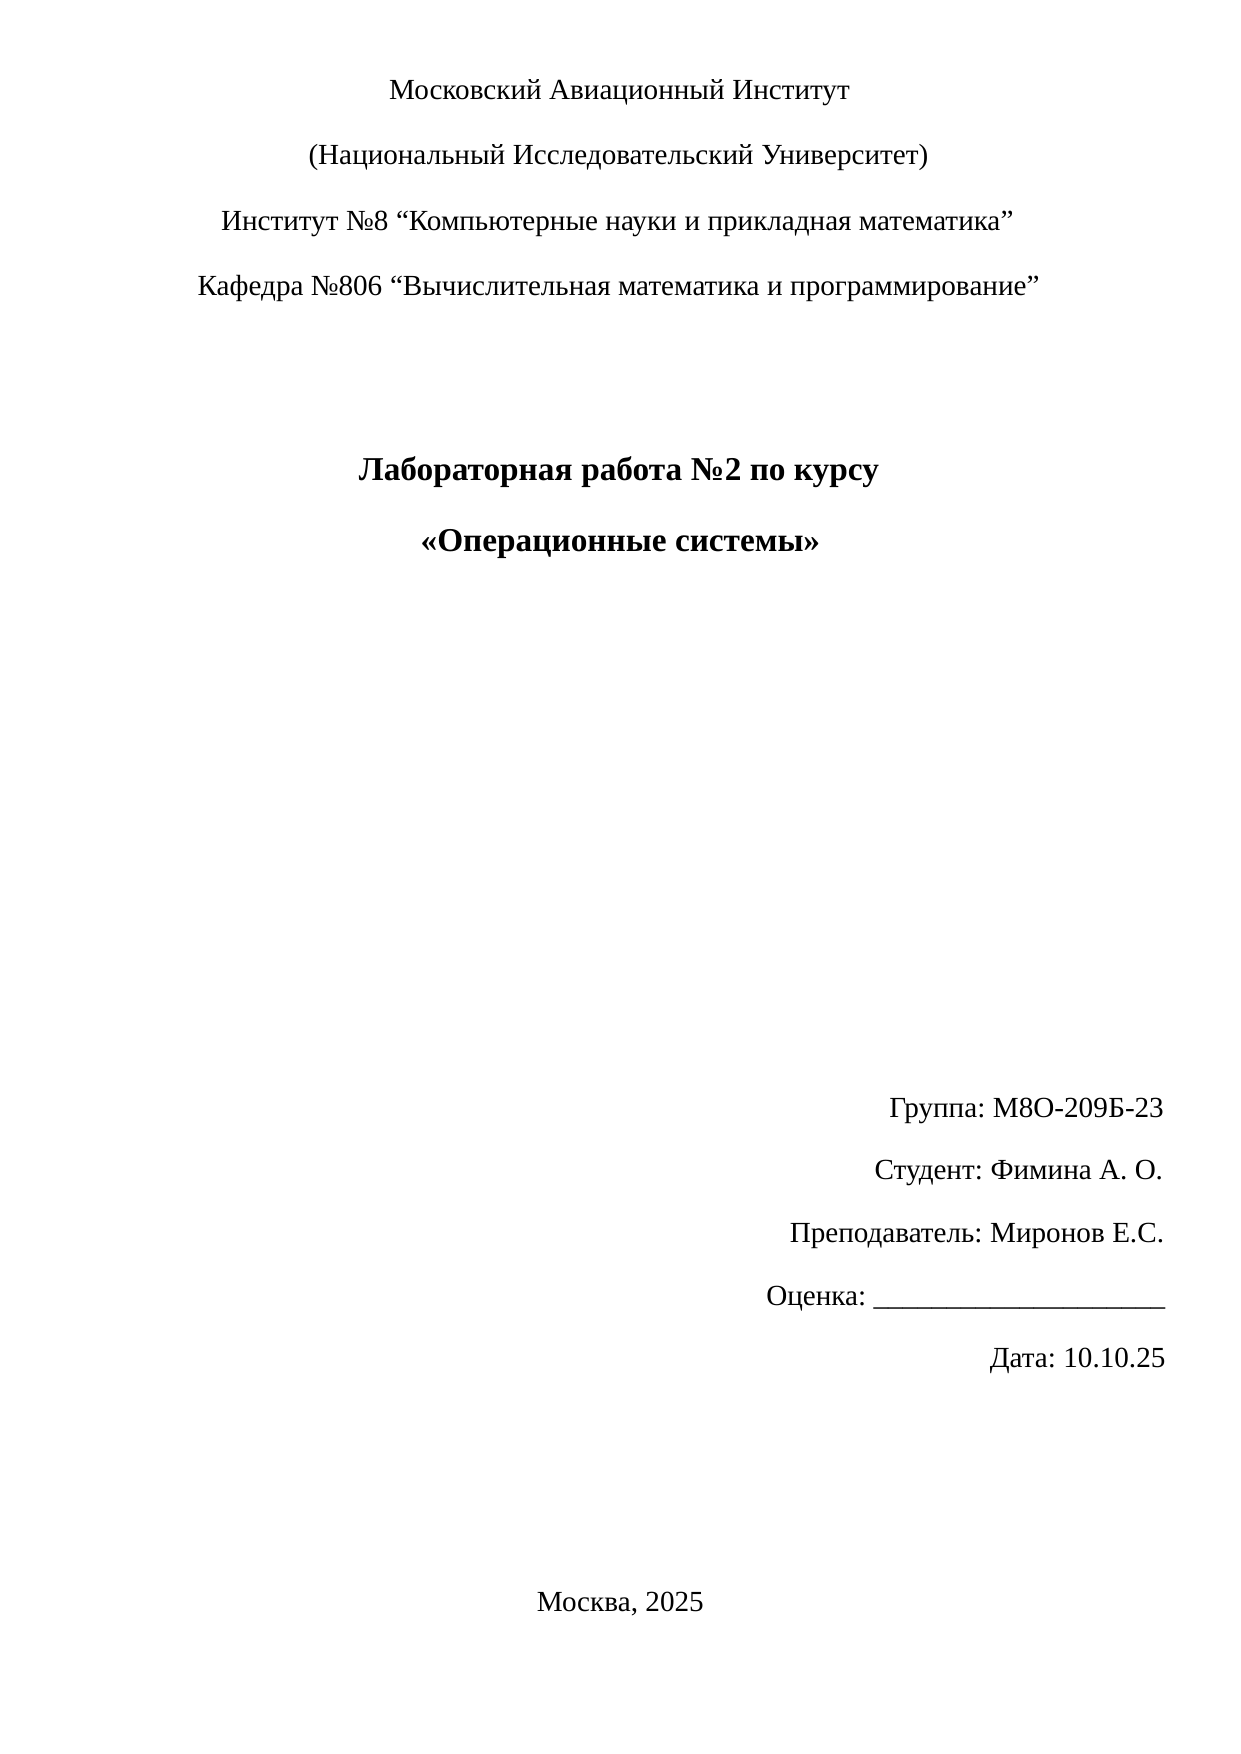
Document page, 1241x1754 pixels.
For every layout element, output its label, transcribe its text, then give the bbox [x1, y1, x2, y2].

text Институт №8 “Компьютерные науки и прикладная математика” [221, 204, 1068, 236]
text Студент: Фимина А. О. [874, 1154, 1190, 1186]
text « [420, 522, 437, 558]
text Группа: М8О-209Б-23 [889, 1091, 1191, 1123]
text Преподаватель: Миронов Е.С. [789, 1216, 1191, 1249]
text Кафедра №806 “Вычислительная математика и программирование” [197, 269, 1068, 302]
text Лабораторная работа №2 по курсу [359, 451, 906, 488]
text Операционные системы» [437, 522, 845, 558]
text Москва, 2025 [537, 1586, 729, 1618]
text (Национальный Исследовательский Университет) [308, 139, 957, 171]
text Оценка: ____________________ [766, 1279, 1191, 1312]
text Дата: 10.10.25 [989, 1342, 1191, 1374]
text Московский Авиационный Институт [389, 73, 876, 106]
